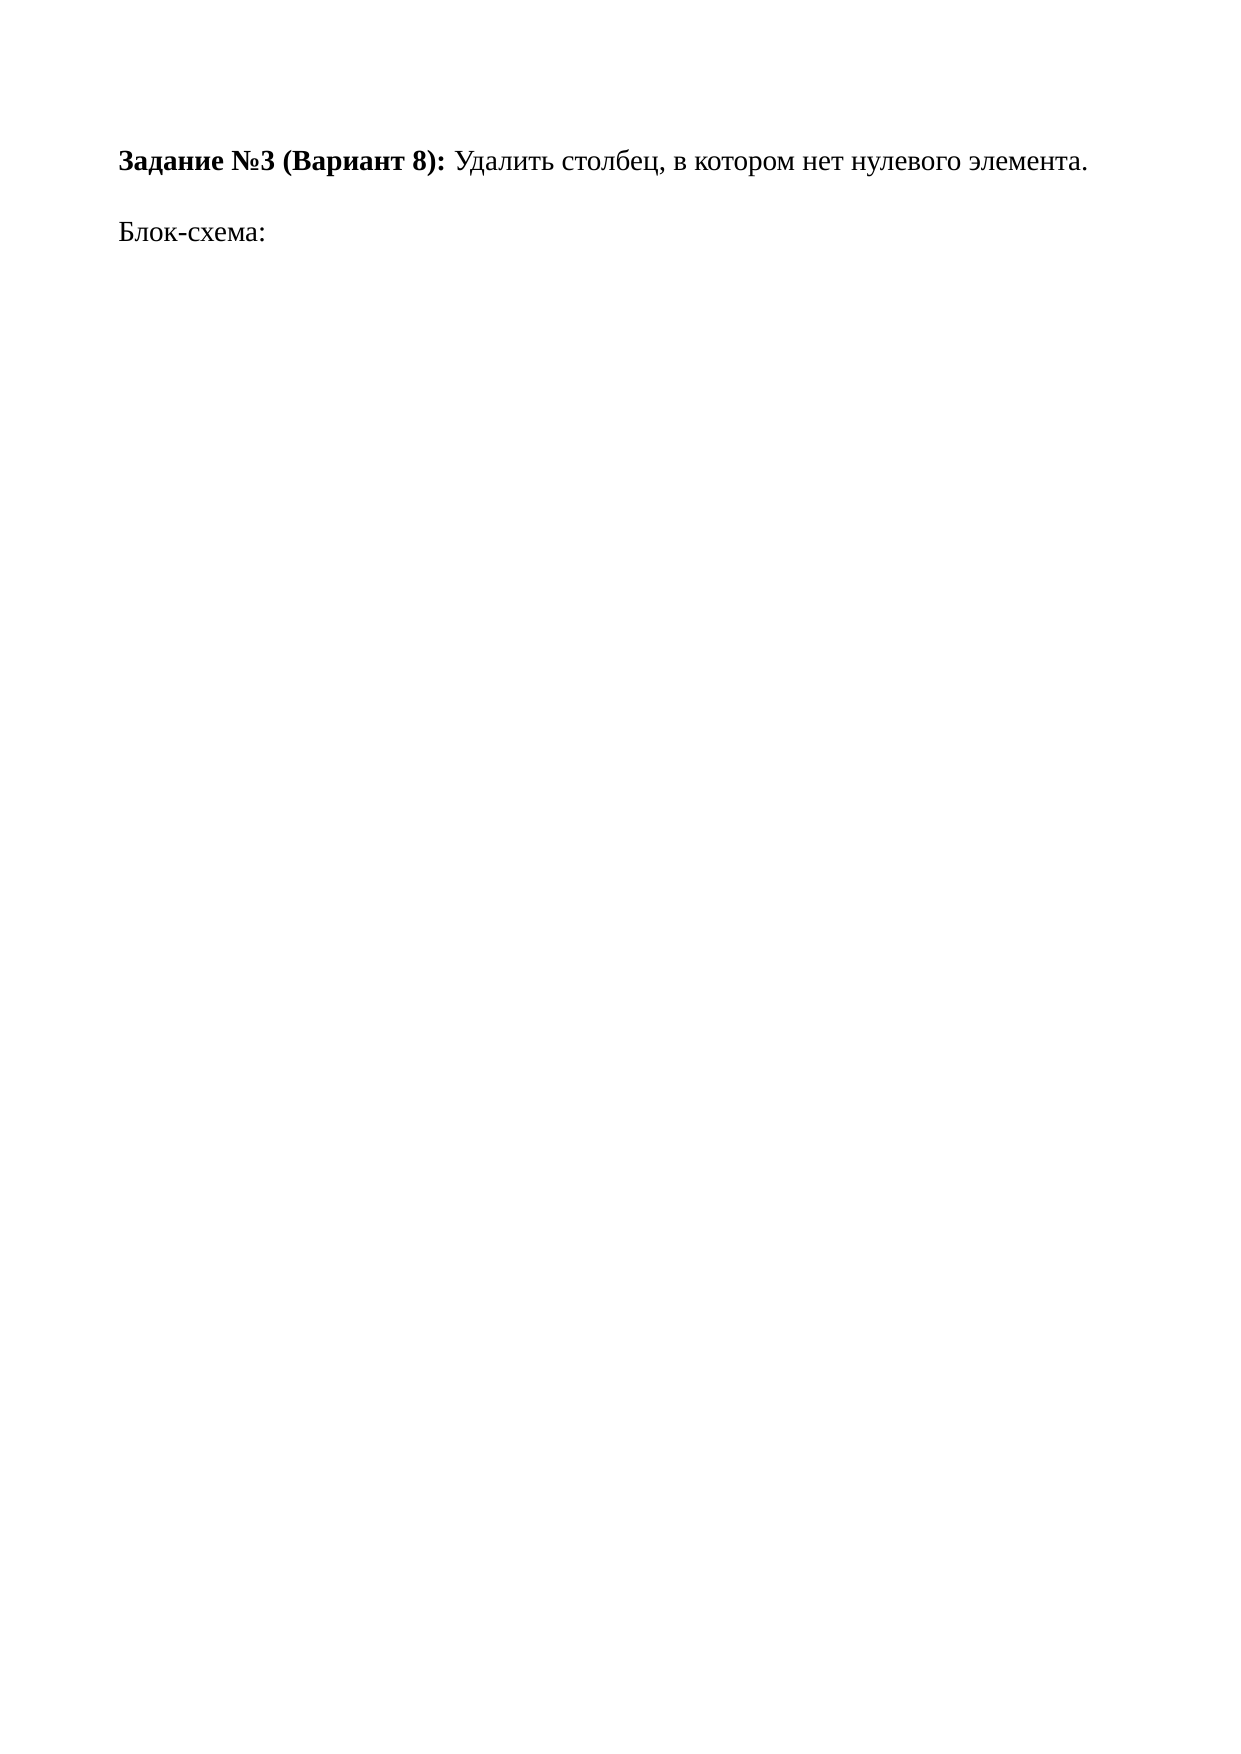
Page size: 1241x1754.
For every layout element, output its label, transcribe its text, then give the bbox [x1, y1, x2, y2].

text Блок-схема: [118, 214, 1122, 248]
text Задание №3 (Вариант 8): Удалить столбец, в котором нет нулевого элемента. [118, 143, 1122, 177]
